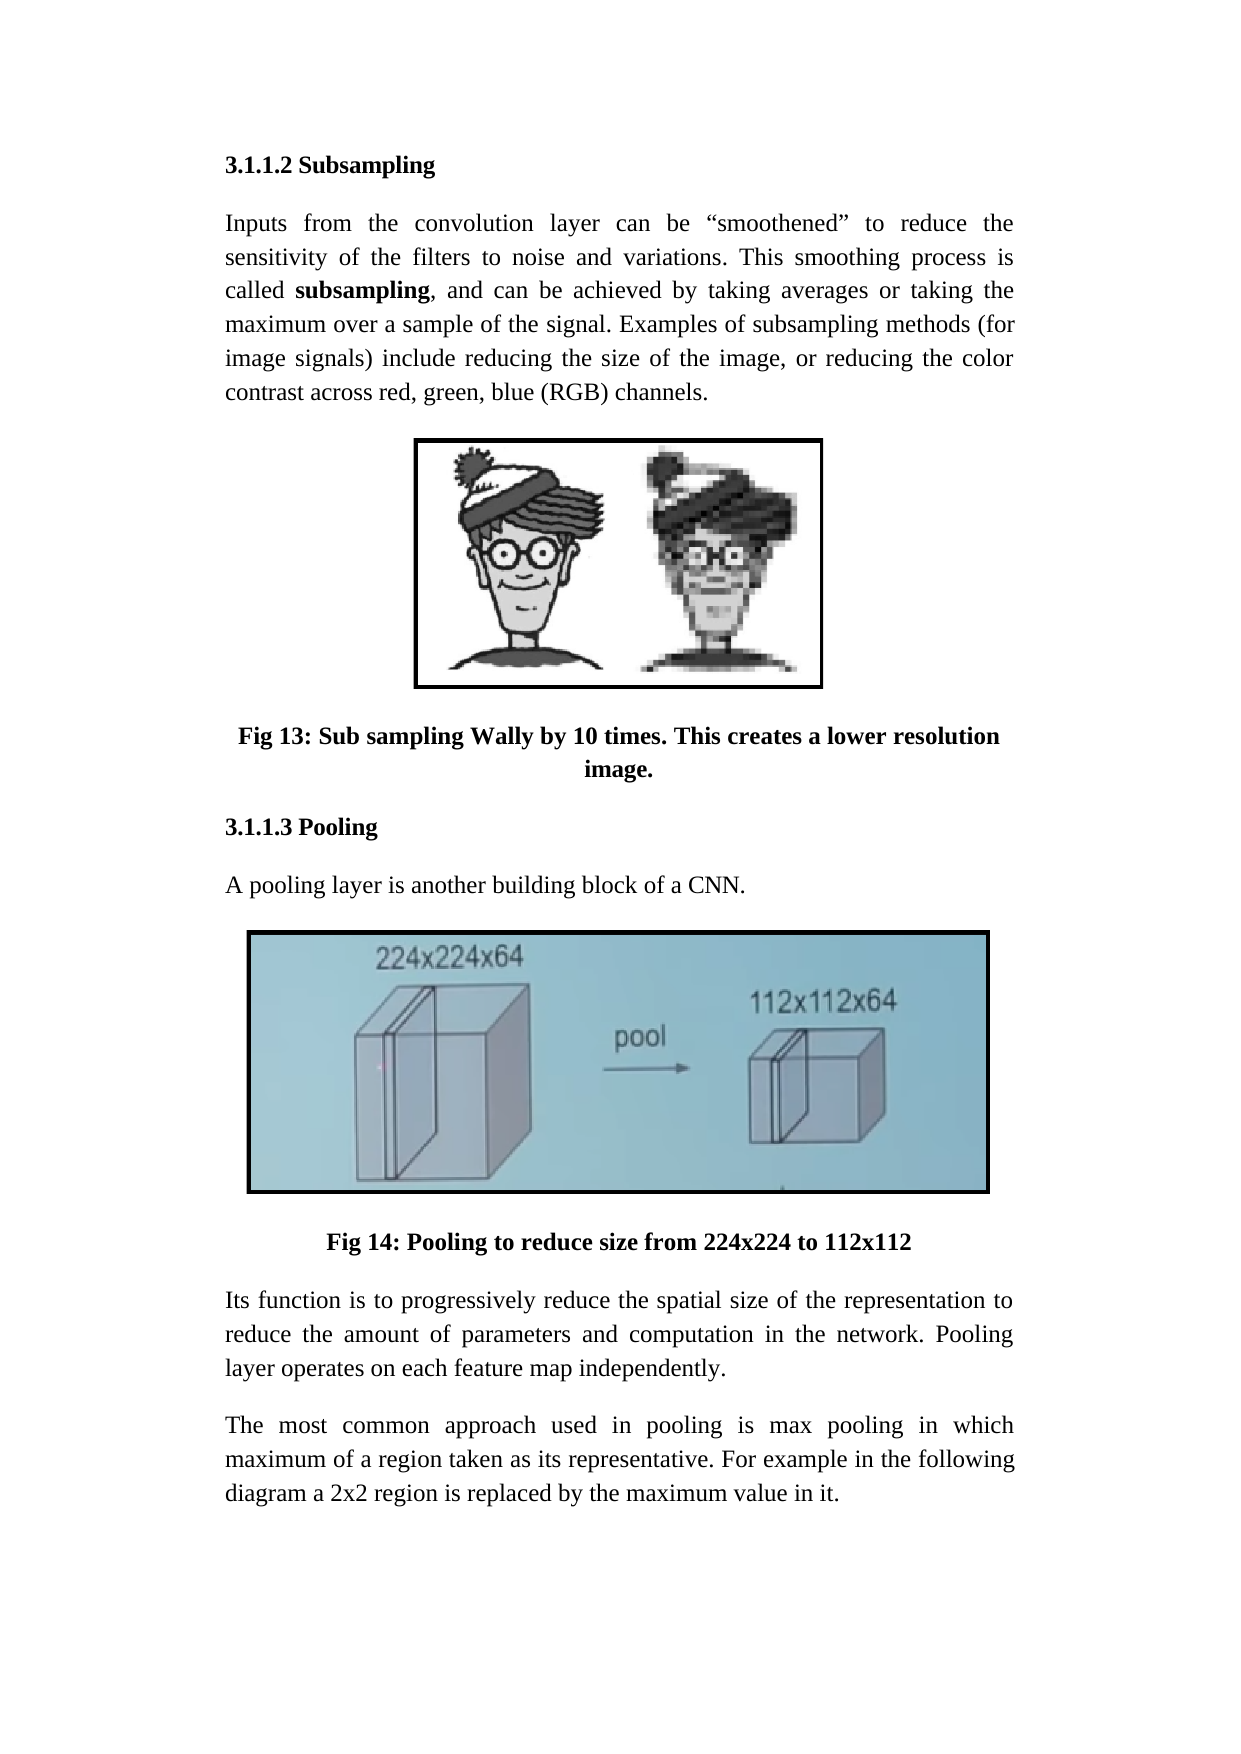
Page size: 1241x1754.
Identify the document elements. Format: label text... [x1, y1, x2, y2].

picture [246, 930, 990, 1194]
text Inputs from the convolution layer can be “smoothened” to reduce the sensitivity of the filters to noise and variations. This smoothing process is called subsampling, and can be achieved by taking averages or taking the maximum over a sample of the signal. Examples of subsampling methods (for image signals) include reducing the size of the image, or reducing the color contrast across red, green, blue (RGB) channels. [225, 208, 1015, 406]
text Its function is to progressively reduce the spatial size of the representation to reduce the amount of parameters and computation in the network. Pooling layer operates on each feature map independently. [225, 1285, 1015, 1382]
picture [413, 438, 824, 689]
subtitle 3.1.1.3 Pooling [225, 812, 1065, 841]
subtitle Fig 13: Sub sampling Wally by 10 times. This creates a lower resolution image. [209, 721, 1029, 783]
text A pooling layer is another building block of a CNN. [225, 870, 1065, 899]
subtitle 3.1.1.2 Subsampling [225, 150, 1065, 179]
text The most common approach used in pooling is max pooling in which maximum of a region taken as its representative. For example in the following diagram a 2x2 region is replaced by the maximum value in it. [225, 1411, 1015, 1507]
subtitle Fig 14: Pooling to reduce size from 224x224 to 112x112 [276, 1227, 962, 1256]
